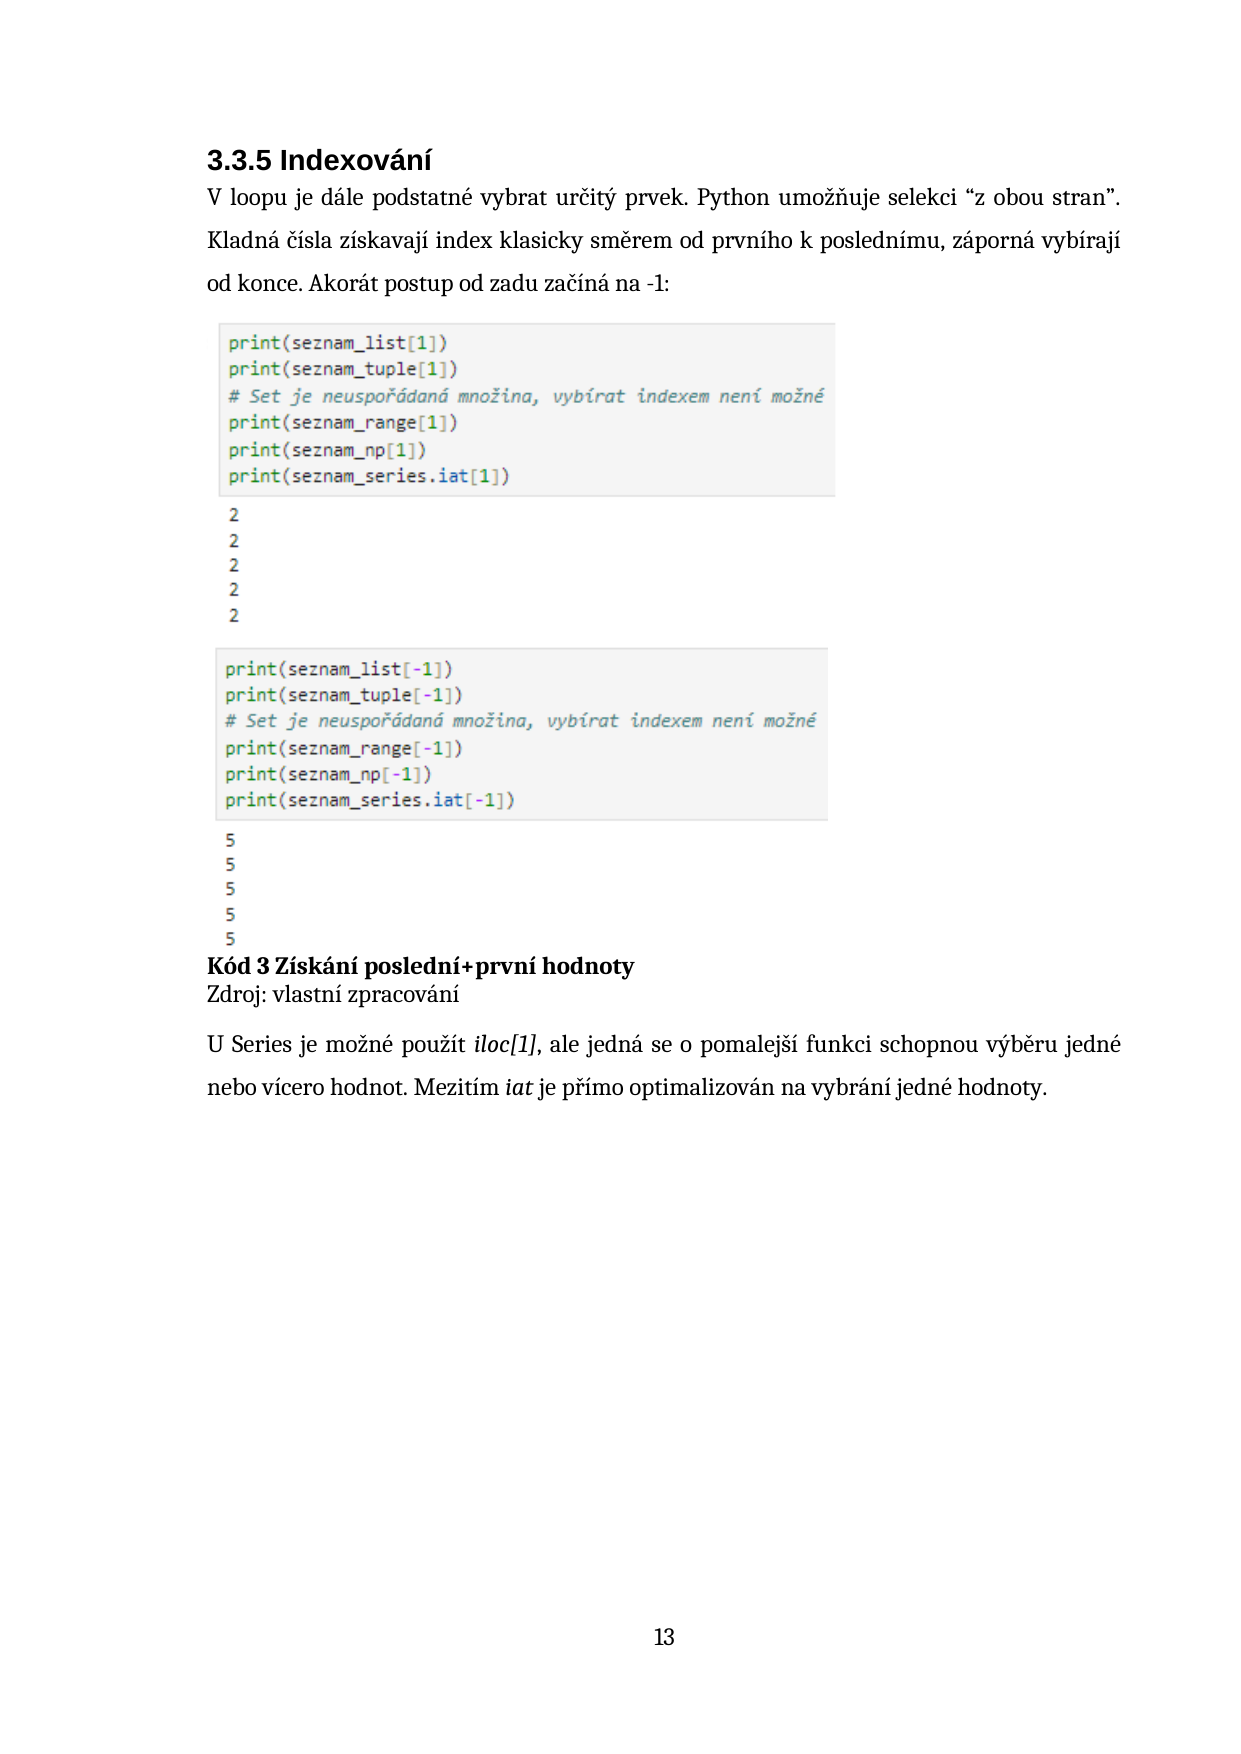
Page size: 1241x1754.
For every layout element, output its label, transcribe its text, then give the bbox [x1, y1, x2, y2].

title Kód 3 Získání poslední+první hodnoty [207, 952, 1122, 980]
text V loopu je dále podstatné vybrat určitý prvek. Python umožňuje selekci “z obou stran”. Kladná čísla získavají index klasicky směrem od prvního k poslednímu, záporná vybírají od konce. Akorát postup od zadu začíná na -1: [207, 183, 1122, 298]
subtitle 3.3.5 Indexování [207, 143, 1122, 177]
picture [206, 312, 836, 627]
text U Series je možné použít iloc[1], ale jedná se o pomalejší funkci schopnou výběru jedné nebo vícero hodnot. Mezitím iat je přímo optimalizován na vybrání jedné hodnoty. [207, 1030, 1122, 1102]
picture [206, 641, 828, 952]
text Zdroj: vlastní zpracování [207, 980, 1122, 1009]
